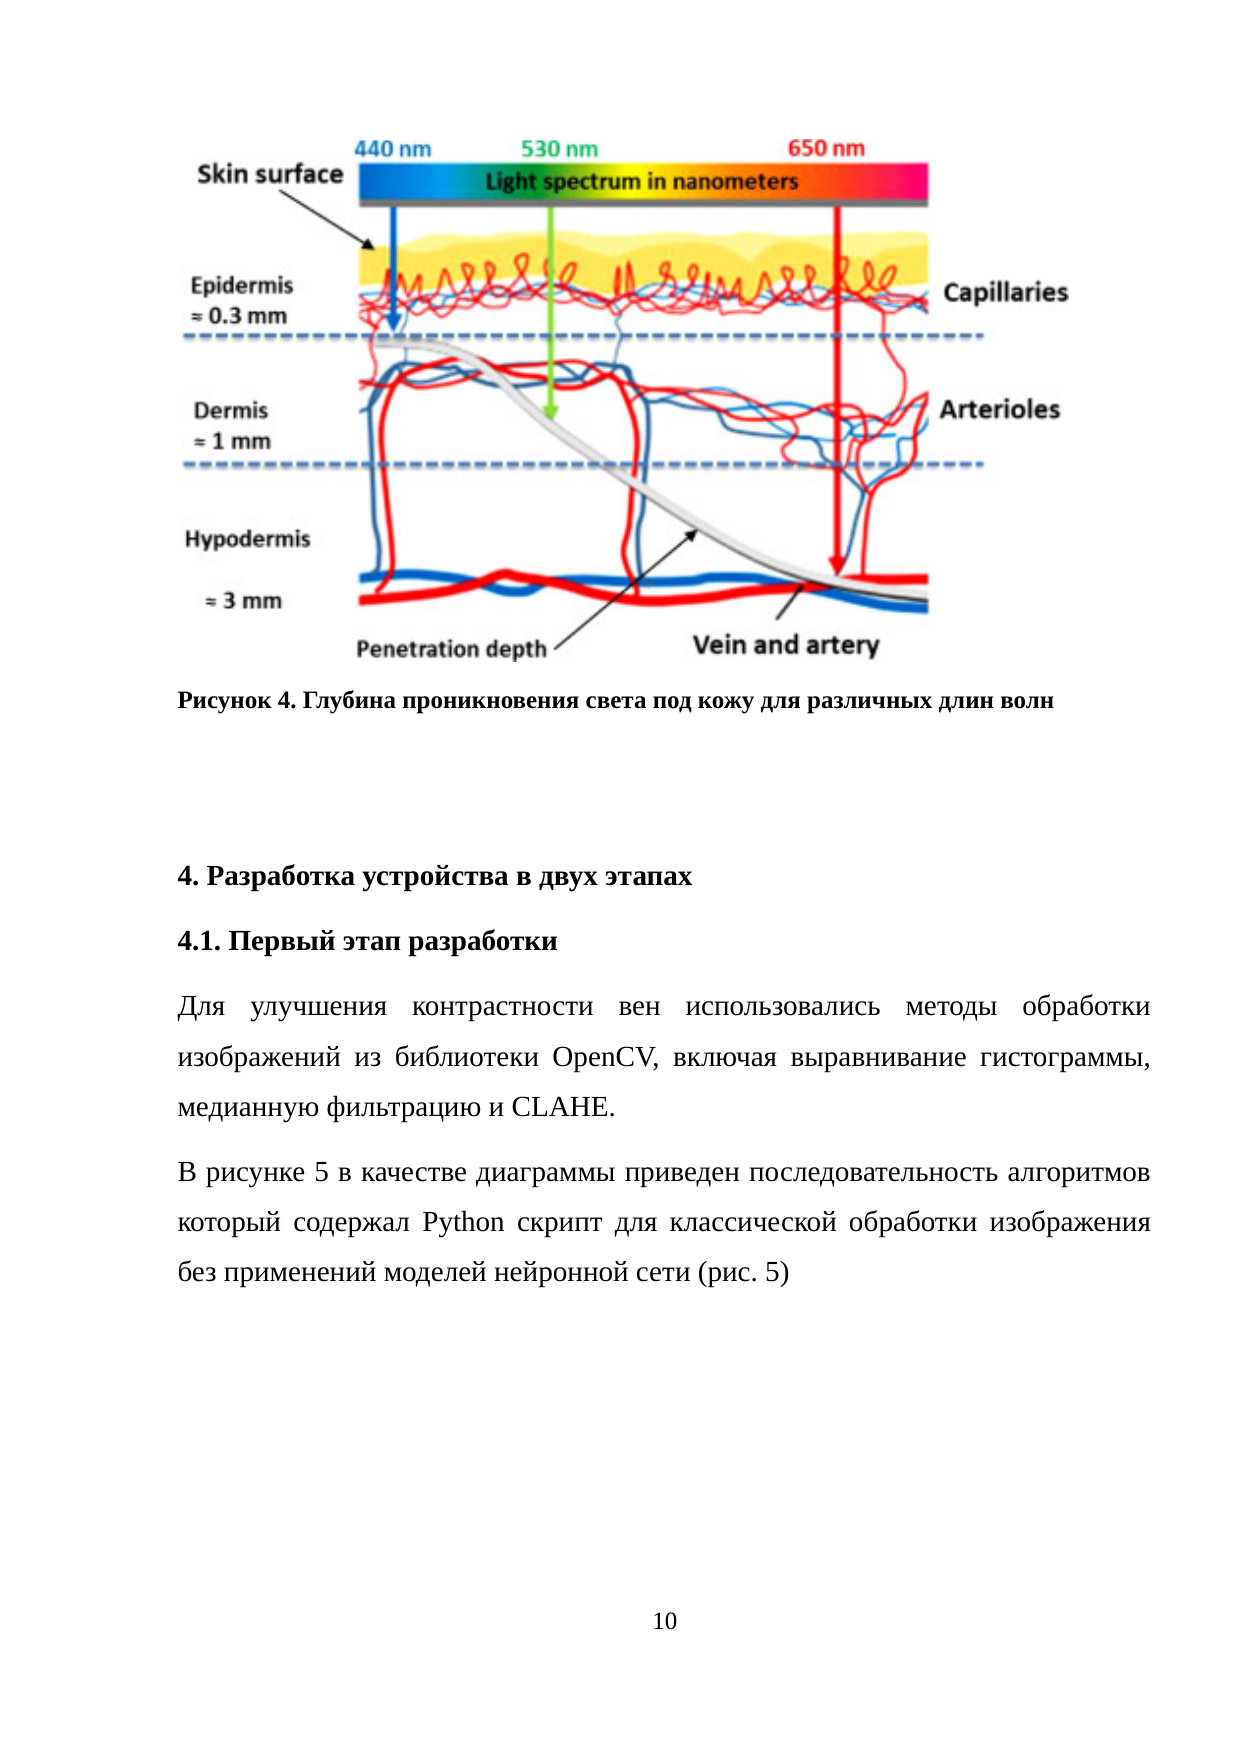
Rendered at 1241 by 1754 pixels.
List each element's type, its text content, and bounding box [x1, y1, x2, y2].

text Рисунок 4. Глубина проникновения света под кожу для различных длин волн [177, 685, 1152, 714]
picture [181, 139, 1069, 662]
text В рисунке 5 в качестве диаграммы приведен последовательность алгоритмов который содержал Python скрипт для классической обработки изображения без применений моделей нейронной сети (рис. 5) [177, 1154, 1152, 1288]
text 4. Разработка устройства в двух этапах [177, 858, 1152, 892]
text Для улучшения контрастности вен использовались методы обработки изображений из библиотеки OpenCV, включая выравнивание гистограммы, медианную фильтрацию и CLAHE. [177, 988, 1152, 1122]
text 4.1. Первый этап разработки [177, 923, 1152, 957]
